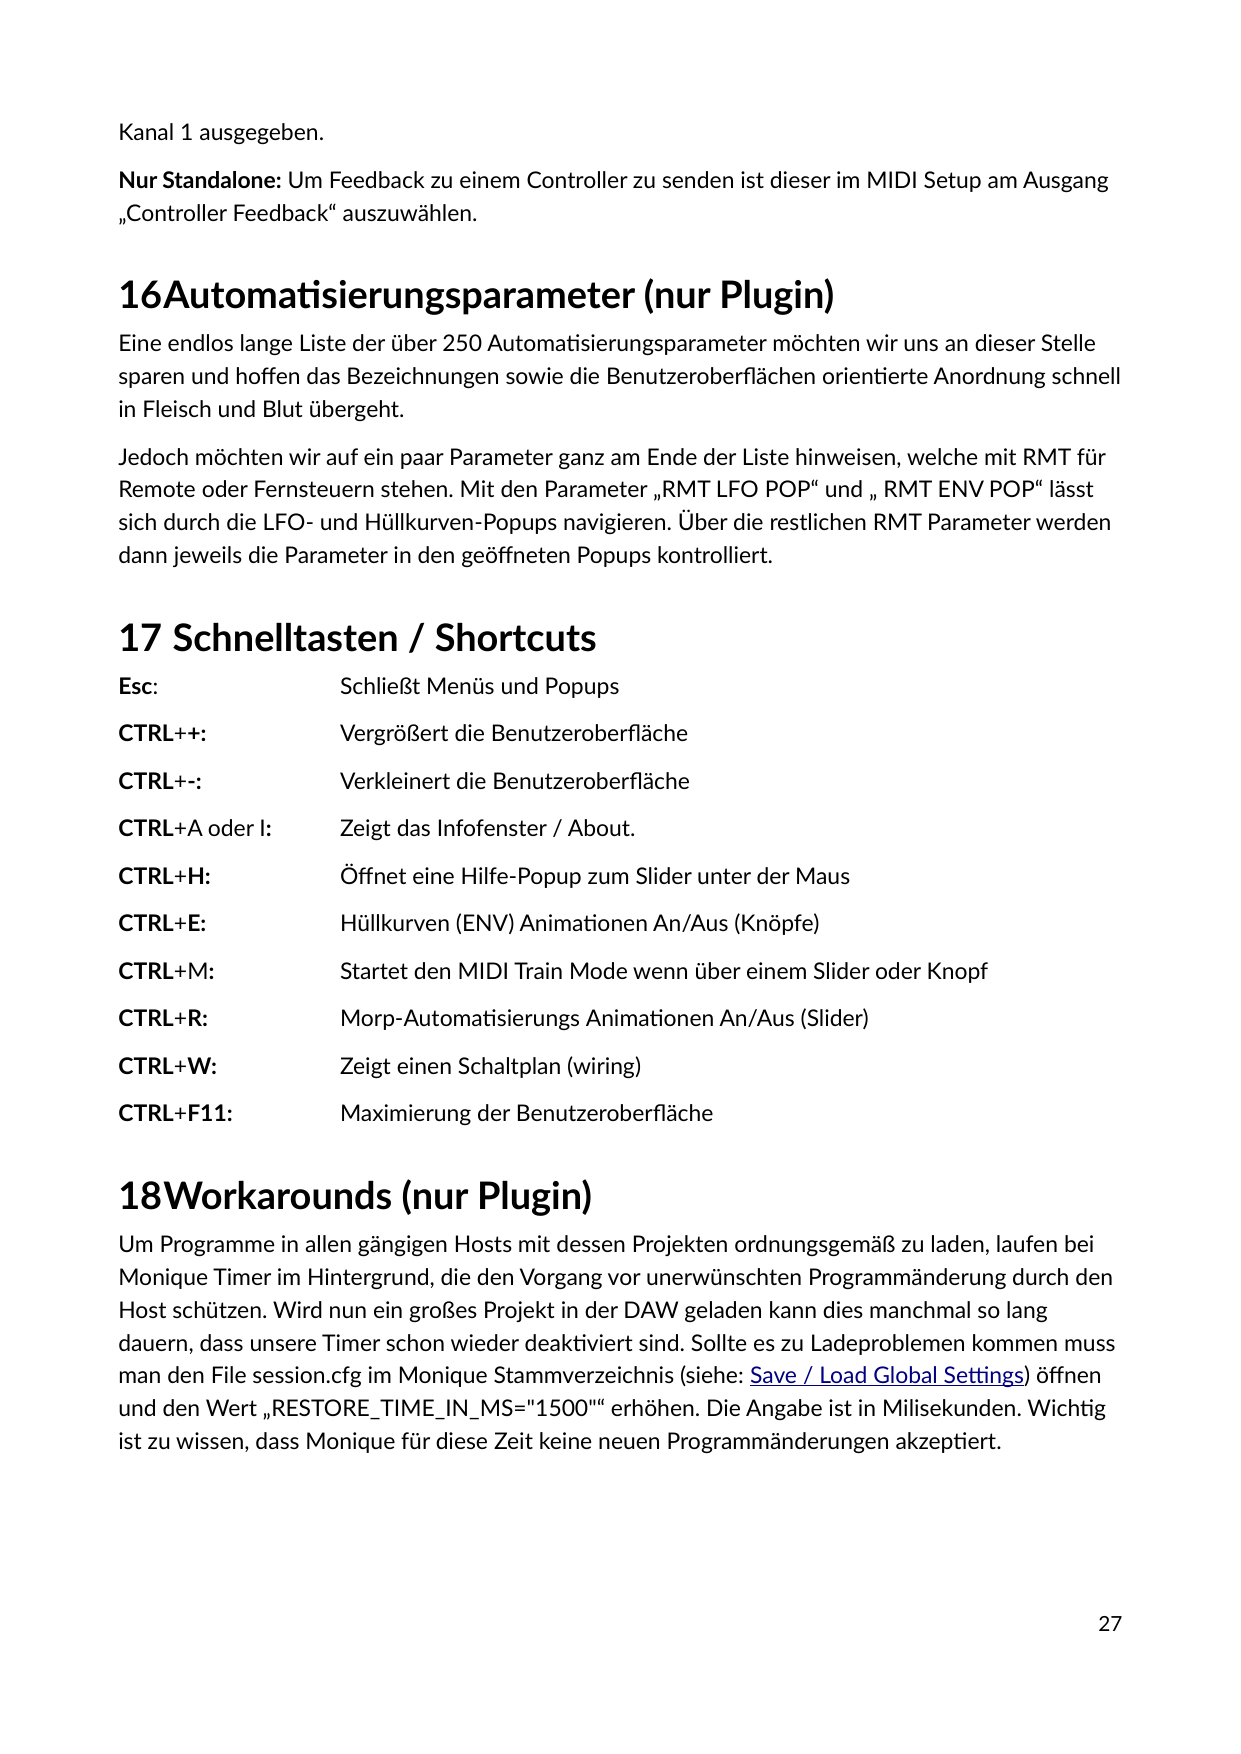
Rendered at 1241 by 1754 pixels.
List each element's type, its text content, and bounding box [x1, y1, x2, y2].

text Nur Standalone: Um Feedback zu einem Controller zu senden ist dieser im MIDI Setup am Ausgang „Controller Feedback“ auszuwählen. [118, 166, 1122, 226]
subtitle Automatisierungsparameter (nur Plugin) [118, 271, 1122, 317]
text Esc: Schließt Menüs und Popups [118, 672, 1122, 699]
text Eine endlos lange Liste der über 250 Automatisierungsparameter möchten wir uns an dieser Stelle sparen und hoffen das Bezeichnungen sowie die Benutzeroberflächen orientierte Anordnung schnell in Fleisch und Blut übergeht. [118, 329, 1122, 422]
text CTRL+H: Öffnet eine Hilfe-Popup zum Slider unter der Maus [118, 862, 1122, 889]
subtitle Workarounds (nur Plugin) [118, 1172, 1122, 1217]
text Jedoch möchten wir auf ein paar Parameter ganz am Ende der Liste hinweisen, welche mit RMT für Remote oder Fernsteuern stehen. Mit den Parameter „RMT LFO POP“ und „ RMT ENV POP“ lässt sich durch die LFO- und Hüllkurven-Popups navigieren. Über die restlichen RMT Parameter werden dann jeweils die Parameter in den geöffneten Popups kontrolliert. [118, 442, 1122, 569]
text CTRL+E: Hüllkurven (ENV) Animationen An/Aus (Knöpfe) [118, 909, 1122, 937]
text CTRL+R: Morp-Automatisierungs Animationen An/Aus (Slider) [118, 1004, 1122, 1032]
text Kanal 1 ausgegeben. [118, 118, 1122, 146]
text CTRL+A oder I: Zeigt das Infofenster / About. [118, 814, 1122, 842]
text CTRL+W: Zeigt einen Schaltplan (wiring) [118, 1052, 1122, 1079]
text CTRL+M: Startet den MIDI Train Mode wenn über einem Slider oder Knopf [118, 957, 1122, 984]
text CTRL+-: Verkleinert die Benutzeroberfläche [118, 767, 1122, 794]
text CTRL++: Vergrößert die Benutzeroberfläche [118, 719, 1122, 747]
subtitle Schnelltasten / Shortcuts [118, 614, 1122, 659]
text Um Programme in allen gängigen Hosts mit dessen Projekten ordnungsgemäß zu laden, laufen bei Monique Timer im Hintergrund, die den Vorgang vor unerwünschten Programmänderung durch den Host schützen. Wird nun ein großes Projekt in der DAW geladen kann dies manchmal so lang dauern, dass unsere Timer schon wieder deaktiviert sind. Sollte es zu Ladeproblemen kommen muss man den File session.cfg im Monique Stammverzeichnis (siehe: Save / Load Global Settings) öffnen und den Wert „RESTORE_TIME_IN_MS="1500"“ erhöhen. Die Angabe ist in Milisekunden. Wichtig ist zu wissen, dass Monique für diese Zeit keine neuen Programmänderungen akzeptiert. [118, 1230, 1122, 1455]
text CTRL+F11: Maximierung der Benutzeroberfläche [118, 1099, 1122, 1127]
